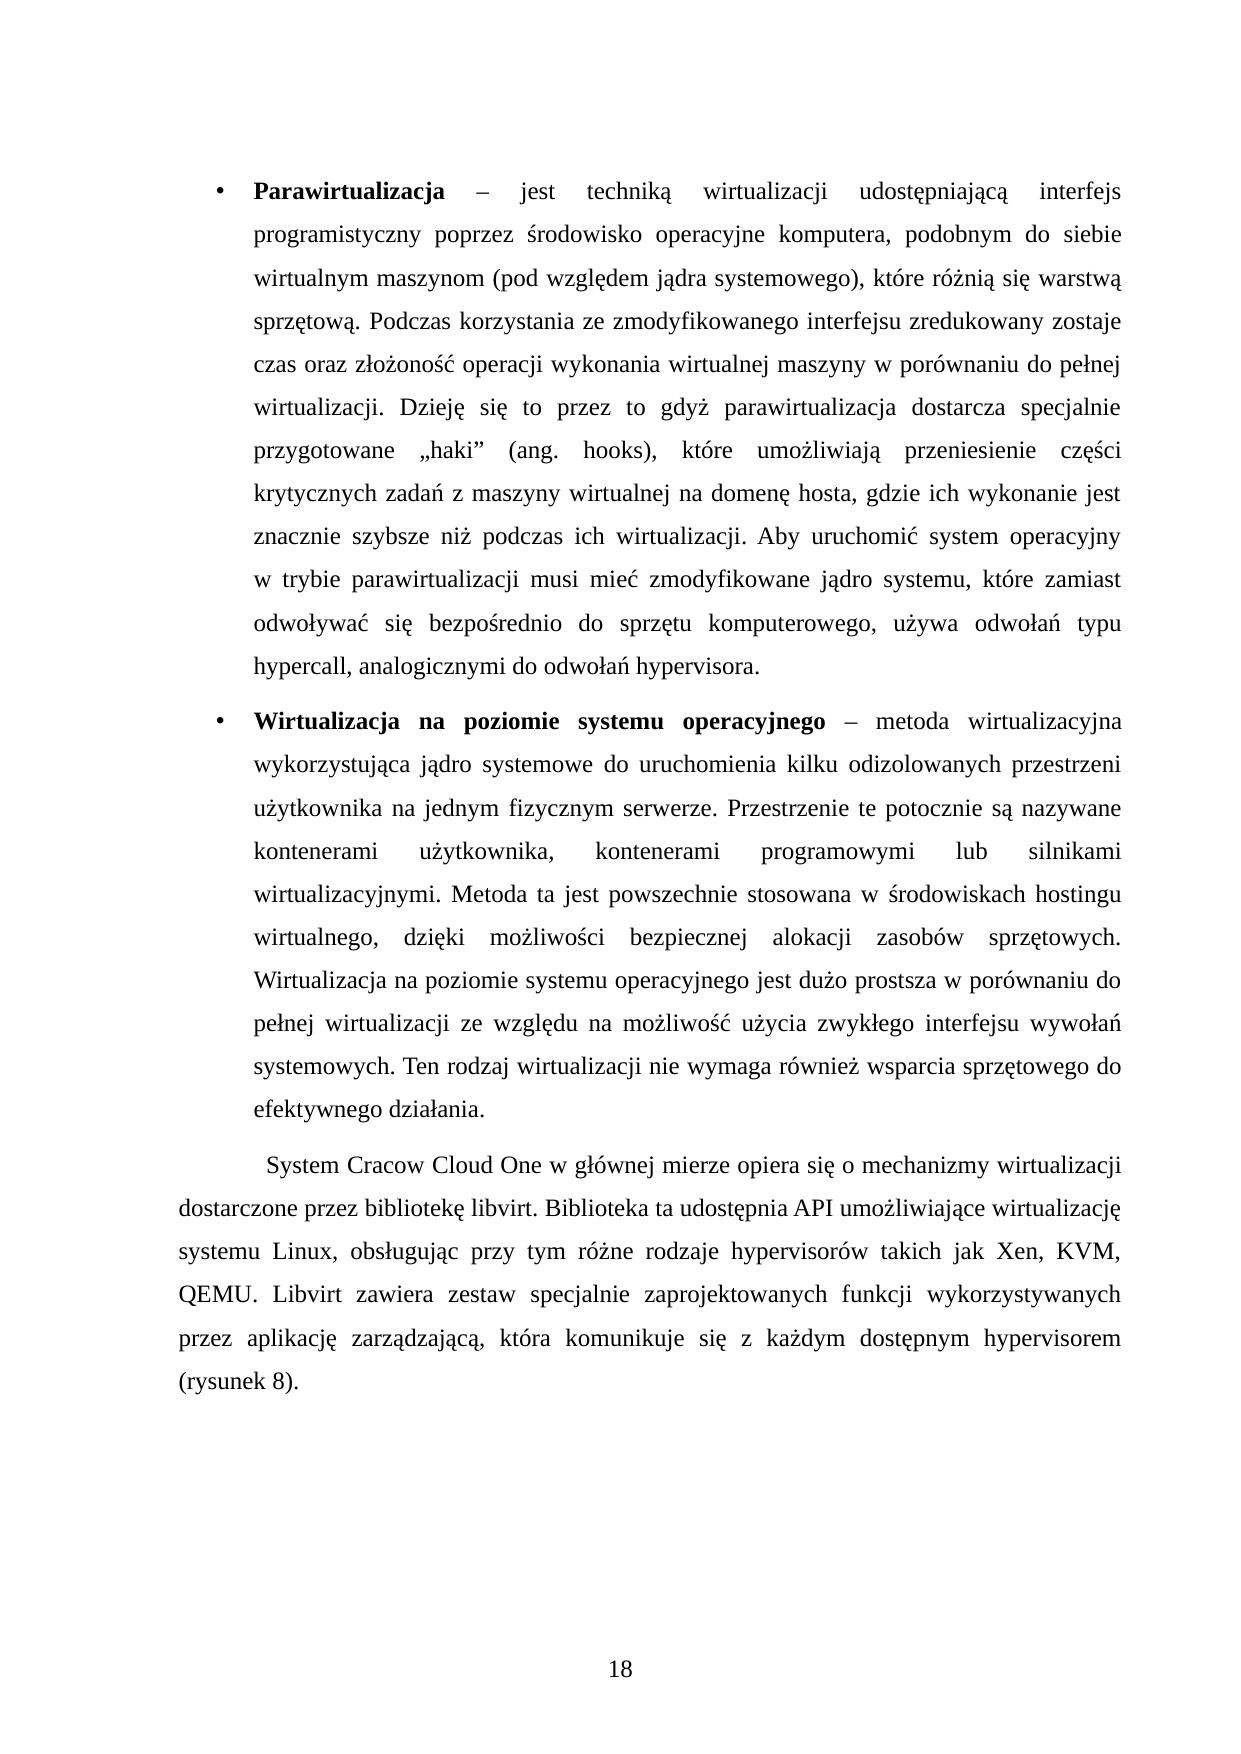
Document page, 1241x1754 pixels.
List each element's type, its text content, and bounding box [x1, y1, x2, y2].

text System Cracow Cloud One w głównej mierze opiera się o mechanizmy wirtualizacji dostarczone przez bibliotekę libvirt. Biblioteka ta udostępnia API umożliwiające wirtualizację systemu Linux, obsługując przy tym różne rodzaje hypervisorów takich jak Xen, KVM, QEMU. Libvirt zawiera zestaw specjalnie zaprojektowanych funkcji wykorzystywanych przez aplikację zarządzającą, która komunikuje się z każdym dostępnym hypervisorem (rysunek 8). [178, 1150, 1122, 1394]
list Wirtualizacja na poziomie systemu operacyjnego – metoda wirtualizacyjna wykorzystująca jądro systemowe do uruchomienia kilku odizolowanych przestrzeni użytkownika na jednym fizycznym serwerze. Przestrzenie te potocznie są nazywane kontenerami użytkownika, kontenerami programowymi lub silnikami wirtualizacyjnymi. Metoda ta jest powszechnie stosowana w środowiskach hostingu wirtualnego, dzięki możliwości bezpiecznej alokacji zasobów sprzętowych. Wirtualizacja na poziomie systemu operacyjnego jest dużo prostsza w porównaniu do pełnej wirtualizacji ze względu na możliwość użycia zwykłego interfejsu wywołań systemowych. Ten rodzaj wirtualizacji nie wymaga również wsparcia sprzętowego do efektywnego działania. [216, 706, 1122, 1123]
list Parawirtualizacja – jest techniką wirtualizacji udostępniającą interfejs programistyczny poprzez środowisko operacyjne komputera, podobnym do siebie wirtualnym maszynom (pod względem jądra systemowego), które różnią się warstwą sprzętową. Podczas korzystania ze zmodyfikowanego interfejsu zredukowany zostaje czas oraz złożoność operacji wykonania wirtualnej maszyny w porównaniu do pełnej wirtualizacji. Dzieję się to przez to gdyż parawirtualizacja dostarcza specjalnie przygotowane „haki” (ang. hooks), które umożliwiają przeniesienie części krytycznych zadań z maszyny wirtualnej na domenę hosta, gdzie ich wykonanie jest znacznie szybsze niż podczas ich wirtualizacji. Aby uruchomić system operacyjny w trybie parawirtualizacji musi mieć zmodyfikowane jądro systemu, które zamiast odwoływać się bezpośrednio do sprzętu komputerowego, używa odwołań typu hypercall, analogicznymi do odwołań hypervisora. [216, 176, 1122, 679]
